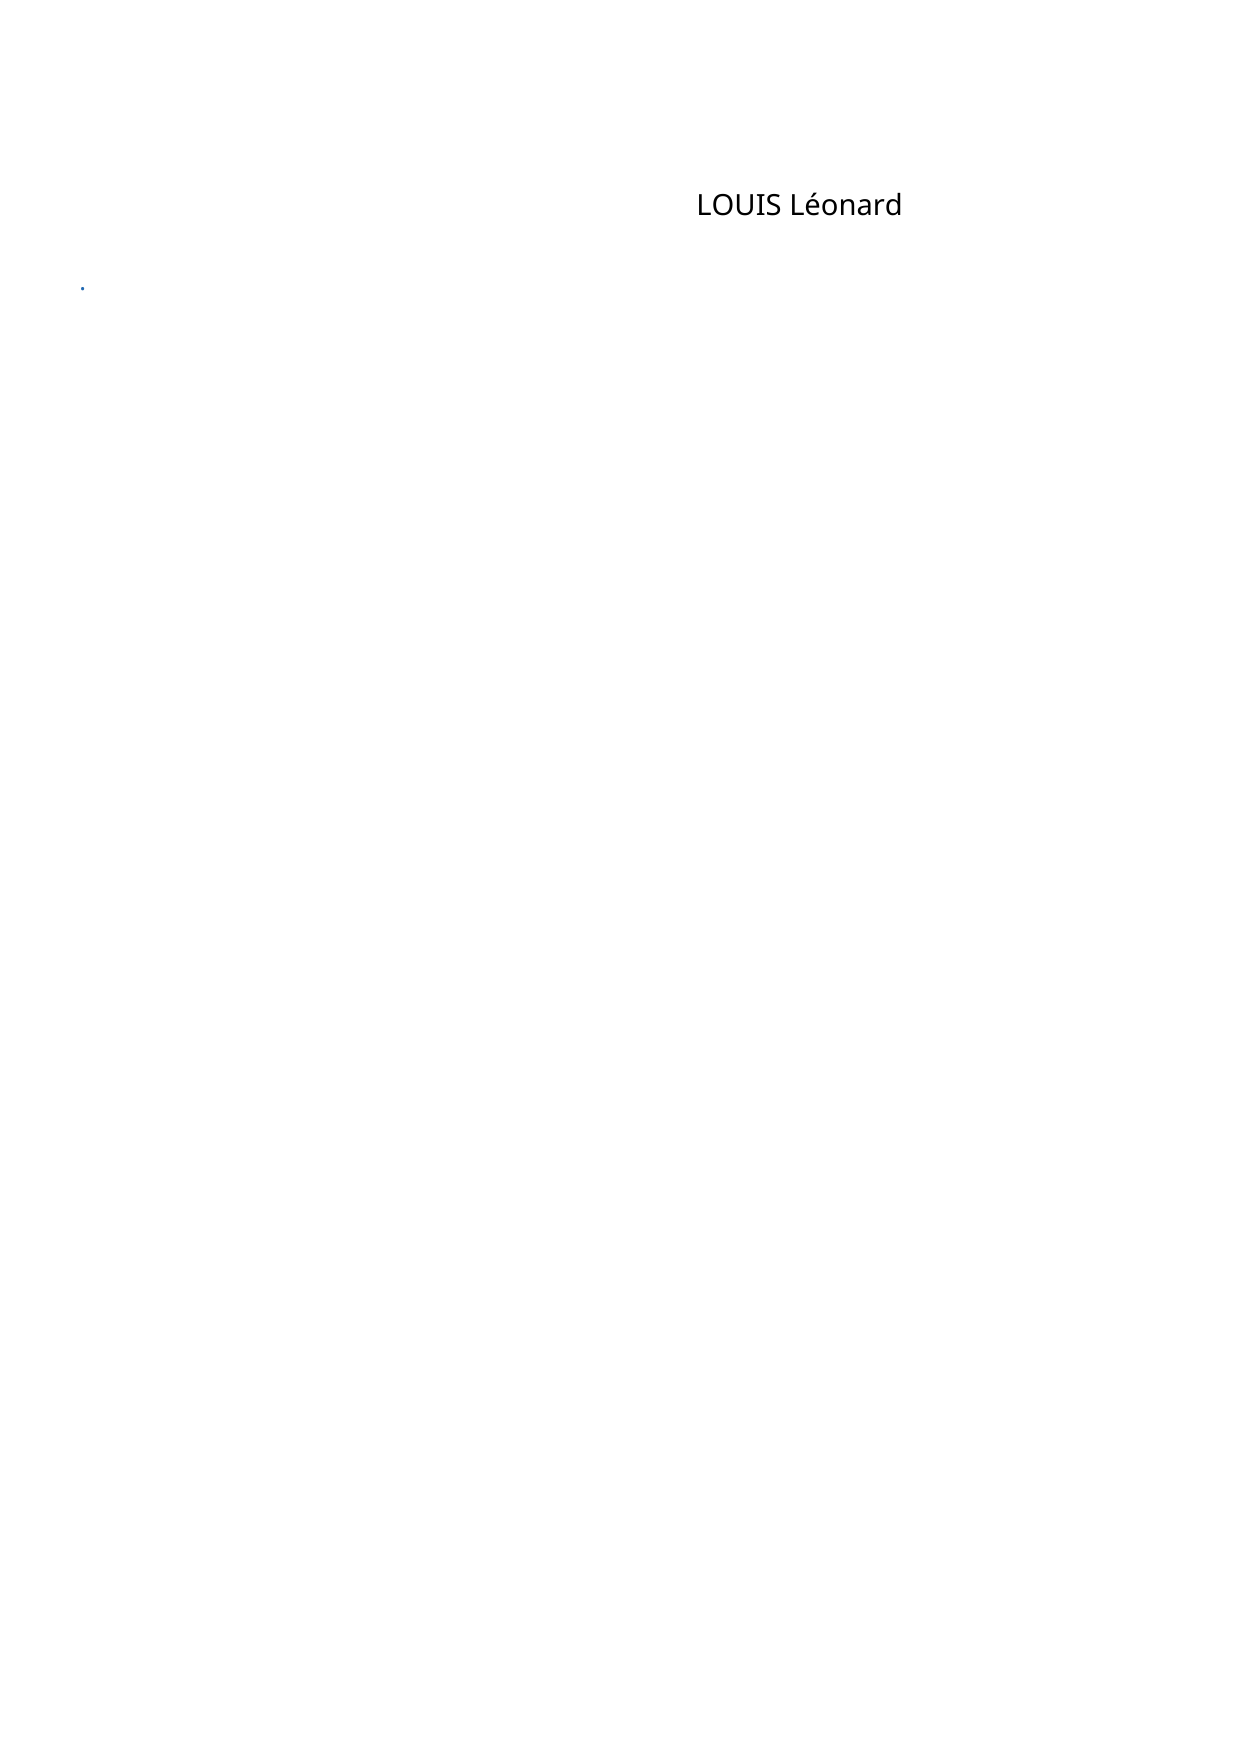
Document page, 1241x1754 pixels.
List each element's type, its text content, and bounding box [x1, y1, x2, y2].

text . [79, 269, 1092, 296]
text LOUIS Léonard [79, 192, 1093, 221]
